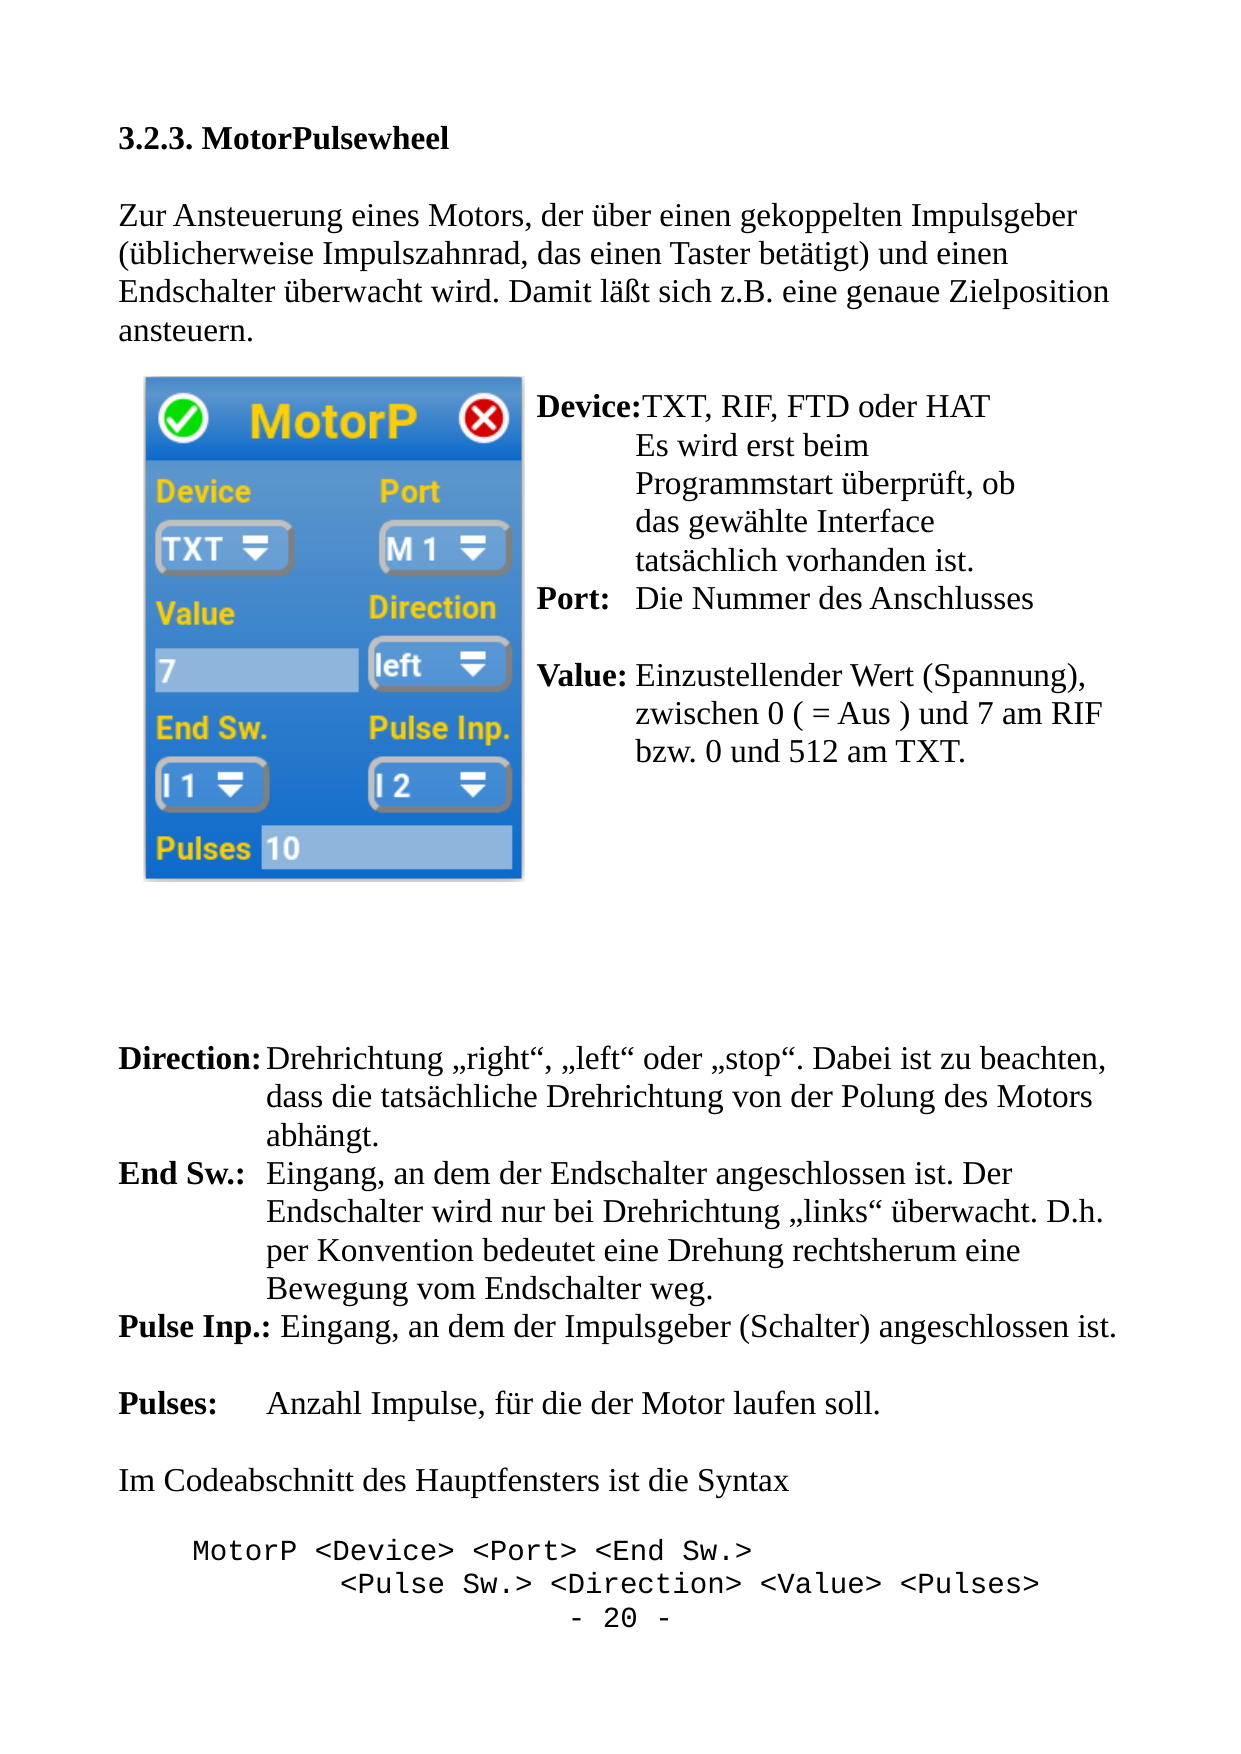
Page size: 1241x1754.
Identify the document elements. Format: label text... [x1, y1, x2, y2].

text Im Codeabschnitt des Hauptfensters ist die Syntax [118, 1460, 1122, 1498]
text MotorP <Device> <Port> <End Sw.> [118, 1536, 1122, 1569]
text abhängt. [118, 1115, 1122, 1153]
text [118, 578, 143, 616]
text [118, 386, 143, 425]
text dass die tatsächliche Drehrichtung von der Polung des Motors [118, 1076, 1122, 1115]
text End Sw.: Eingang, an dem der Endschalter angeschlossen ist. Der Endschalter wird nur bei Drehrichtung „links“ überwacht. D.h. per Konvention bedeutet eine Drehung rechtsherum eine Bewegung vom Endschalter weg. [118, 1153, 1122, 1306]
text [118, 425, 143, 578]
text <Pulse Sw.> <Direction> <Value> <Pulses> [118, 1569, 1122, 1602]
text Value: Einzustellender Wert (Spannung), zwischen 0 ( = Aus ) und 7 am RIF bzw. 0 und 512 am TXT. [525, 655, 1122, 770]
picture [143, 376, 525, 882]
text Es wird erst beim Programmstart überprüft, ob das gewählte Interface tatsächlich vorhanden ist. [525, 425, 1122, 578]
text Device:TXT, RIF, FTD oder HAT [525, 386, 1122, 425]
text 3.2.3. MotorPulsewheel [118, 118, 1122, 156]
text Direction: Drehrichtung „right“, „left“ oder „stop“. Dabei ist zu beachten, [118, 1038, 1122, 1076]
text Pulse Inp.: Eingang, an dem der Impulsgeber (Schalter) angeschlossen ist. [118, 1306, 1122, 1345]
text [118, 655, 143, 770]
text Pulses: Anzahl Impulse, für die der Motor laufen soll. [118, 1383, 1122, 1421]
text Port: Die Nummer des Anschlusses [525, 578, 1122, 616]
text Zur Ansteuerung eines Motors, der über einen gekoppelten Impulsgeber (üblicherweise Impulszahnrad, das einen Taster betätigt) und einen Endschalter überwacht wird. Damit läßt sich z.B. eine genaue Zielposition ansteuern. [118, 195, 1122, 348]
